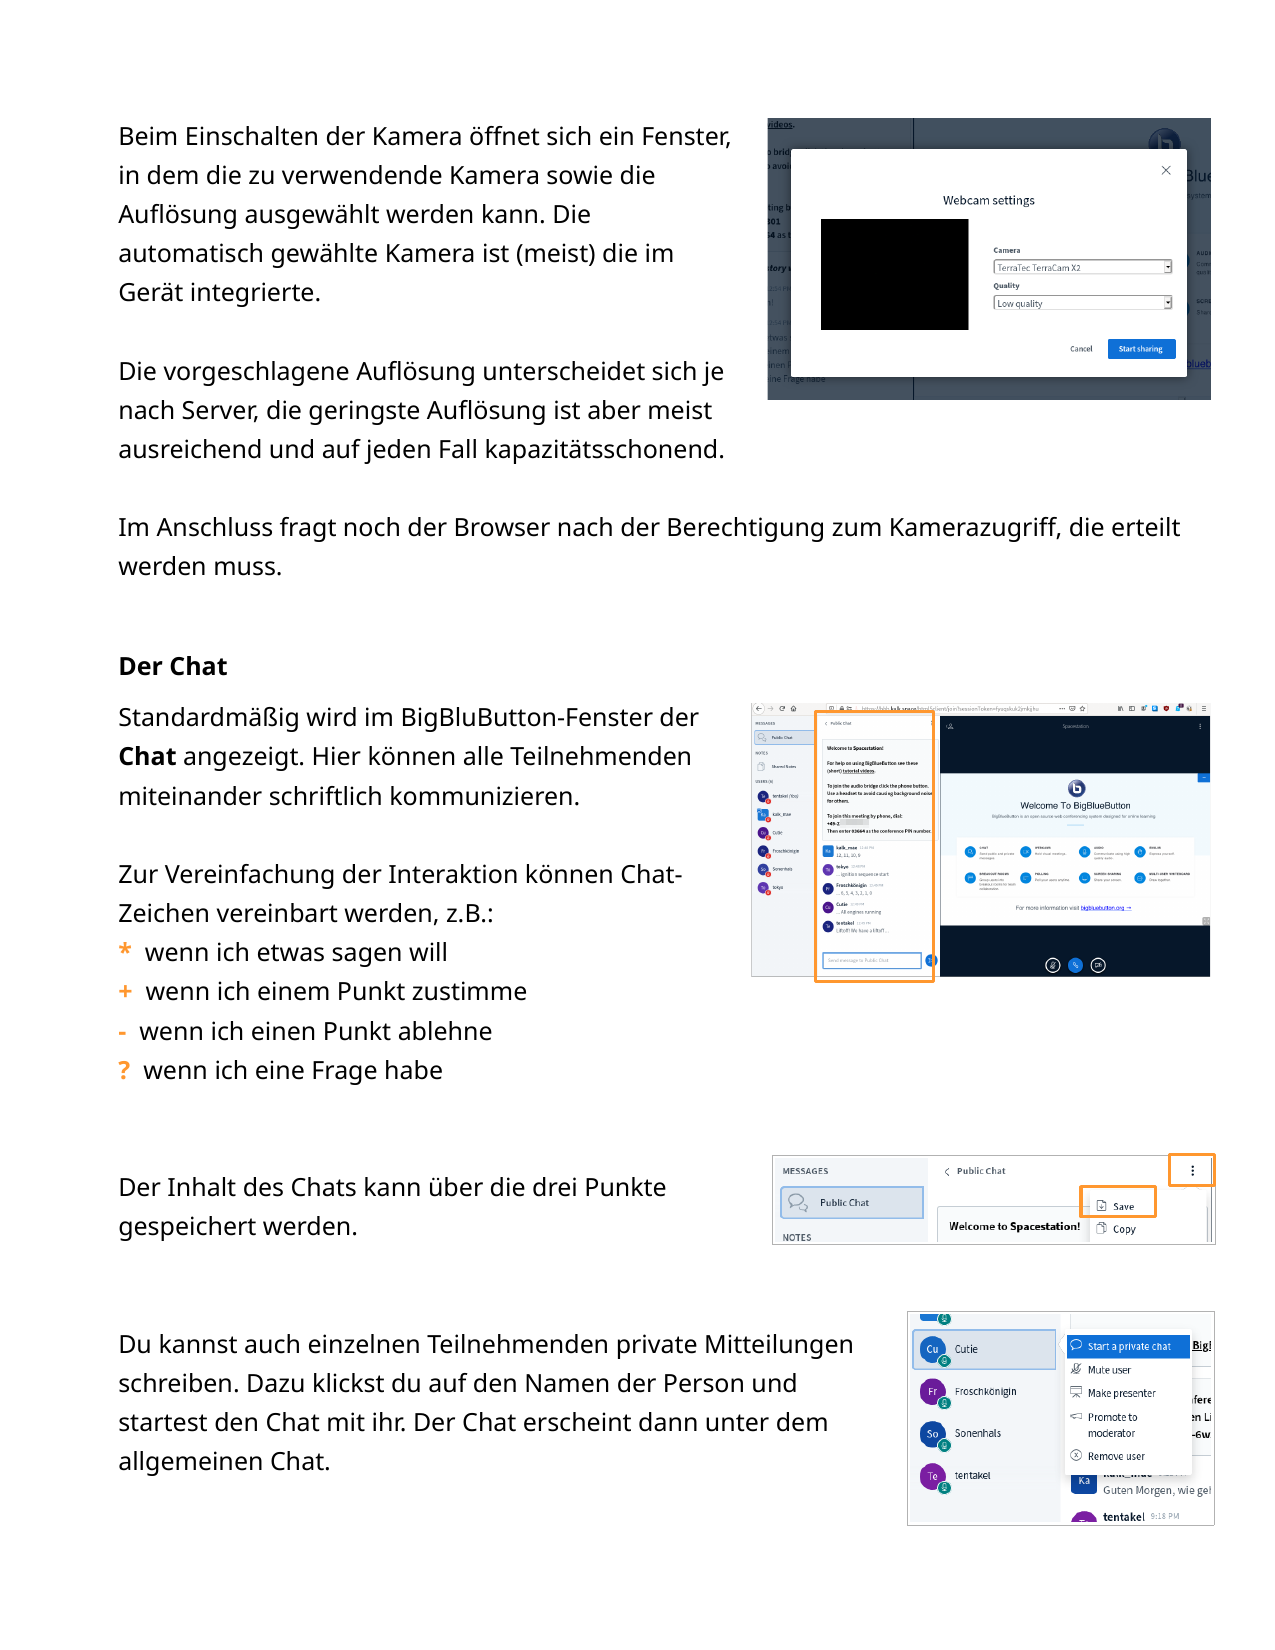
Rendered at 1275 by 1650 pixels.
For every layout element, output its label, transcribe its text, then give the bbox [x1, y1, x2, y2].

picture [767, 118, 1211, 400]
text Beim Einschalten der Kamera öffnet sich ein Fenster, in dem die zu verwendende Kamera sowie die Auflösung ausgewählt werden kann. Die automatisch gewählte Kamera ist (meist) die im Gerät integrierte. [118, 118, 767, 309]
picture [817, 713, 932, 977]
text Du kannst auch einzelnen Teilnehmenden private Mitteilungen schreiben. Dazu klickst du auf den Namen der Person und startest den Chat mit ihr. Der Chat erscheint dann unter dem allgemeinen Chat. [118, 1326, 907, 1478]
text ? wenn ich eine Frage habe [118, 1052, 1216, 1086]
text * wenn ich etwas sagen will [118, 935, 751, 969]
text Standardmäßig wird im BigBluButton-Fenster der Chat angezeigt. Hier können alle Teilnehmenden miteinander schriftlich kommunizieren. [118, 700, 1216, 812]
text + wenn ich einem Punkt zustimme [118, 974, 1216, 1008]
picture [775, 1158, 1212, 1242]
subtitle Der Chat [118, 648, 1216, 682]
text Die vorgeschlagene Auflösung unterscheidet sich je nach Server, die geringste Auflösung ist aber meist ausreichend und auf jeden Fall kapazitätsschonend. [118, 353, 1216, 466]
text Im Anschluss fragt noch der Browser nach der Berechtigung zum Kamerazugriff, die erteilt werden muss. [118, 510, 1216, 583]
text Zur Vereinfachung der Interaktion können Chat-Zeichen vereinbart werden, z.B.: [118, 856, 751, 930]
text Der Inhalt des Chats kann über die drei Punkte gespeichert werden. [118, 1170, 772, 1243]
picture [751, 703, 1210, 977]
picture [1171, 1158, 1212, 1184]
text - wenn ich einen Punkt ablehne [118, 1013, 1216, 1047]
picture [910, 1314, 1211, 1522]
